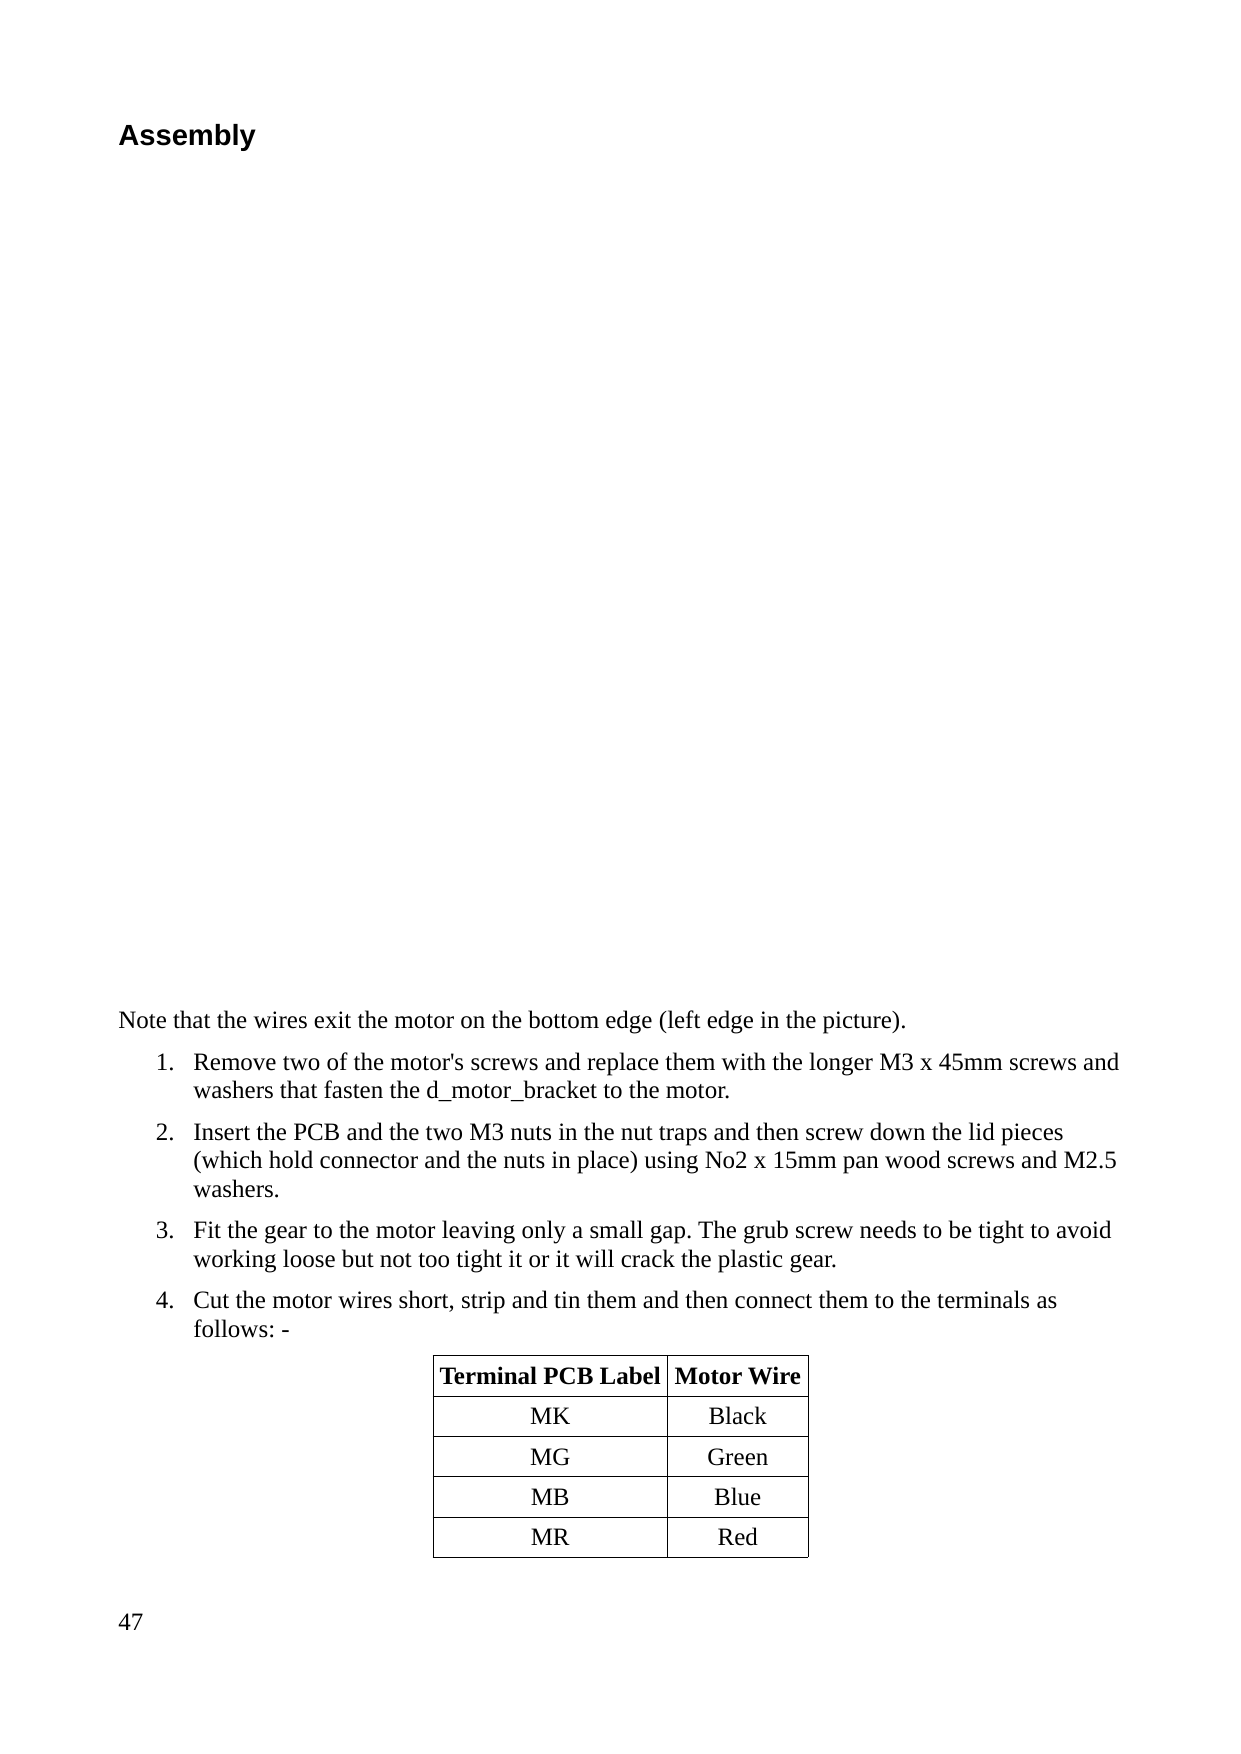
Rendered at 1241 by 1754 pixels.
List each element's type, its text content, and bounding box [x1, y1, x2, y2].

list Remove two of the motor's screws and replace them with the longer M3 x 45mm screws and washers that fasten the d_motor_bracket to the motor. [156, 1047, 1122, 1104]
table_cell Black [668, 1397, 808, 1436]
table_cell Green [668, 1437, 808, 1476]
table_cell MK [434, 1397, 667, 1436]
table_cell MG [434, 1437, 667, 1476]
text Note that the wires exit the motor on the bottom edge (left edge in the picture). [118, 164, 1122, 1034]
list Cut the motor wires short, strip and tin them and then connect them to the terminals as follows: - [156, 1285, 1122, 1343]
table_cell Red [668, 1518, 808, 1557]
table_cell MB [434, 1477, 667, 1517]
table_cell MR [434, 1518, 667, 1557]
table_cell Blue [668, 1477, 808, 1517]
list Insert the PCB and the two M3 nuts in the nut traps and then screw down the lid pieces (which hold connector and the nuts in place) using No2 x 15mm pan wood screws and M2.5 washers. [156, 1117, 1122, 1203]
list Fit the gear to the motor leaving only a small gap. The grub screw needs to be tight to avoid working loose but not too tight it or it will crack the plastic gear. [156, 1215, 1122, 1273]
table_header Motor Wire [668, 1356, 808, 1396]
subtitle Assembly [118, 118, 1122, 152]
table_header Terminal PCB Label [434, 1356, 667, 1396]
